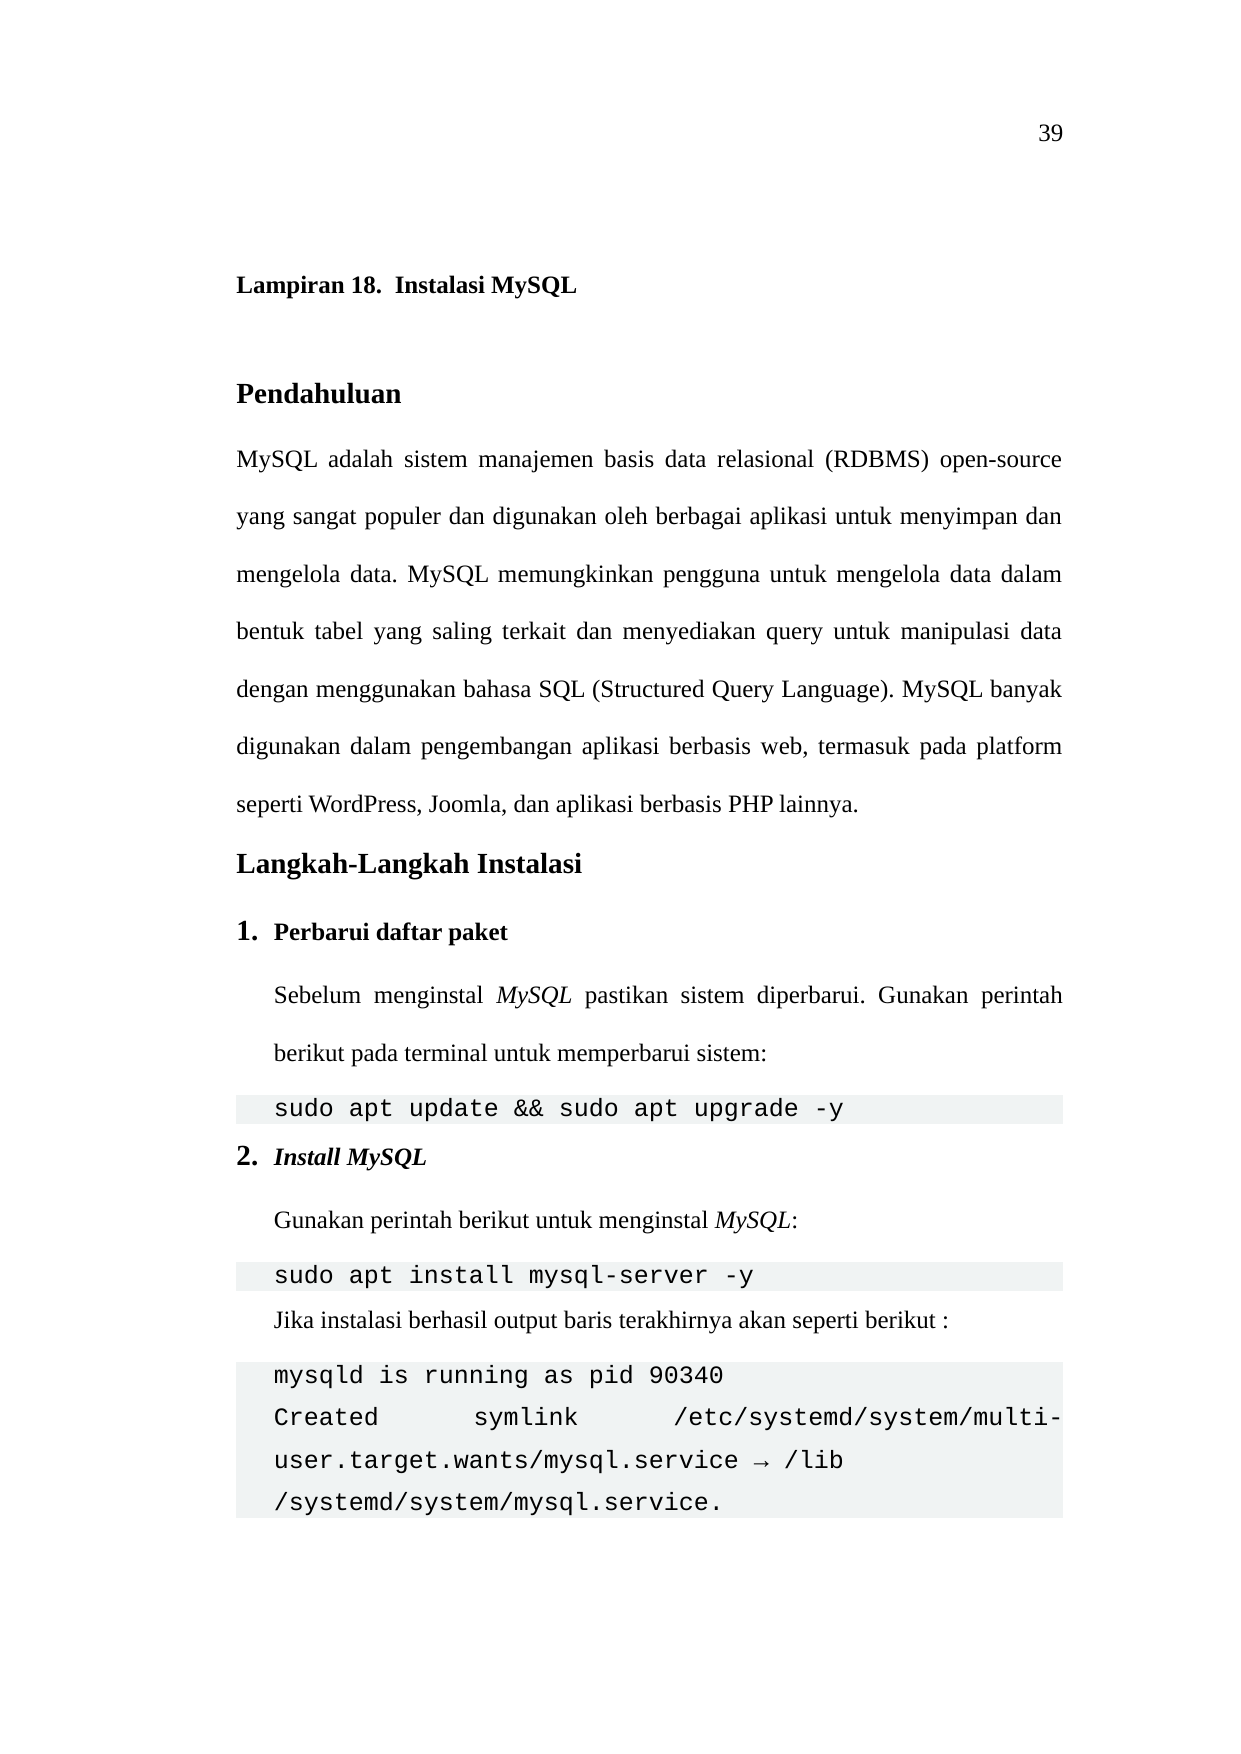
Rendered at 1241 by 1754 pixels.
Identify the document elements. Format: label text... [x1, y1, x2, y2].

list /systemd/system/mysql.service. [236, 1490, 1063, 1518]
list Install MySQL [236, 1138, 1063, 1171]
list Jika instalasi berhasil output baris terakhirnya akan seperti berikut : [236, 1305, 1063, 1334]
list sudo apt install mysql-server -y [236, 1262, 1063, 1291]
subtitle Instalasi MySQL [236, 270, 1063, 298]
list Sebelum menginstal MySQL pastikan sistem diperbarui. Gunakan perintah berikut pada terminal untuk memperbarui sistem: [236, 980, 1063, 1067]
list Created symlink /etc/systemd/system/multi-user.target.wants/mysql.service → /lib [236, 1405, 1063, 1476]
list sudo apt update && sudo apt upgrade -y [236, 1095, 1063, 1124]
text Pendahuluan [236, 377, 1063, 410]
list Gunakan perintah berikut untuk menginstal MySQL: [236, 1205, 1063, 1234]
list Perbarui daftar paket [236, 913, 1063, 947]
text MySQL adalah sistem manajemen basis data relasional (RDBMS) open-source yang sangat populer dan digunakan oleh berbagai aplikasi untuk menyimpan dan mengelola data. MySQL memungkinkan pengguna untuk mengelola data dalam bentuk tabel yang saling terkait dan menyediakan query untuk manipulasi data dengan menggunakan bahasa SQL (Structured Query Language). MySQL banyak digunakan dalam pengembangan aplikasi berbasis web, termasuk pada platform seperti WordPress, Joomla, dan aplikasi berbasis PHP lainnya. [236, 444, 1063, 817]
list mysqld is running as pid 90340 [236, 1362, 1063, 1391]
text Langkah-Langkah Instalasi [236, 846, 1063, 880]
